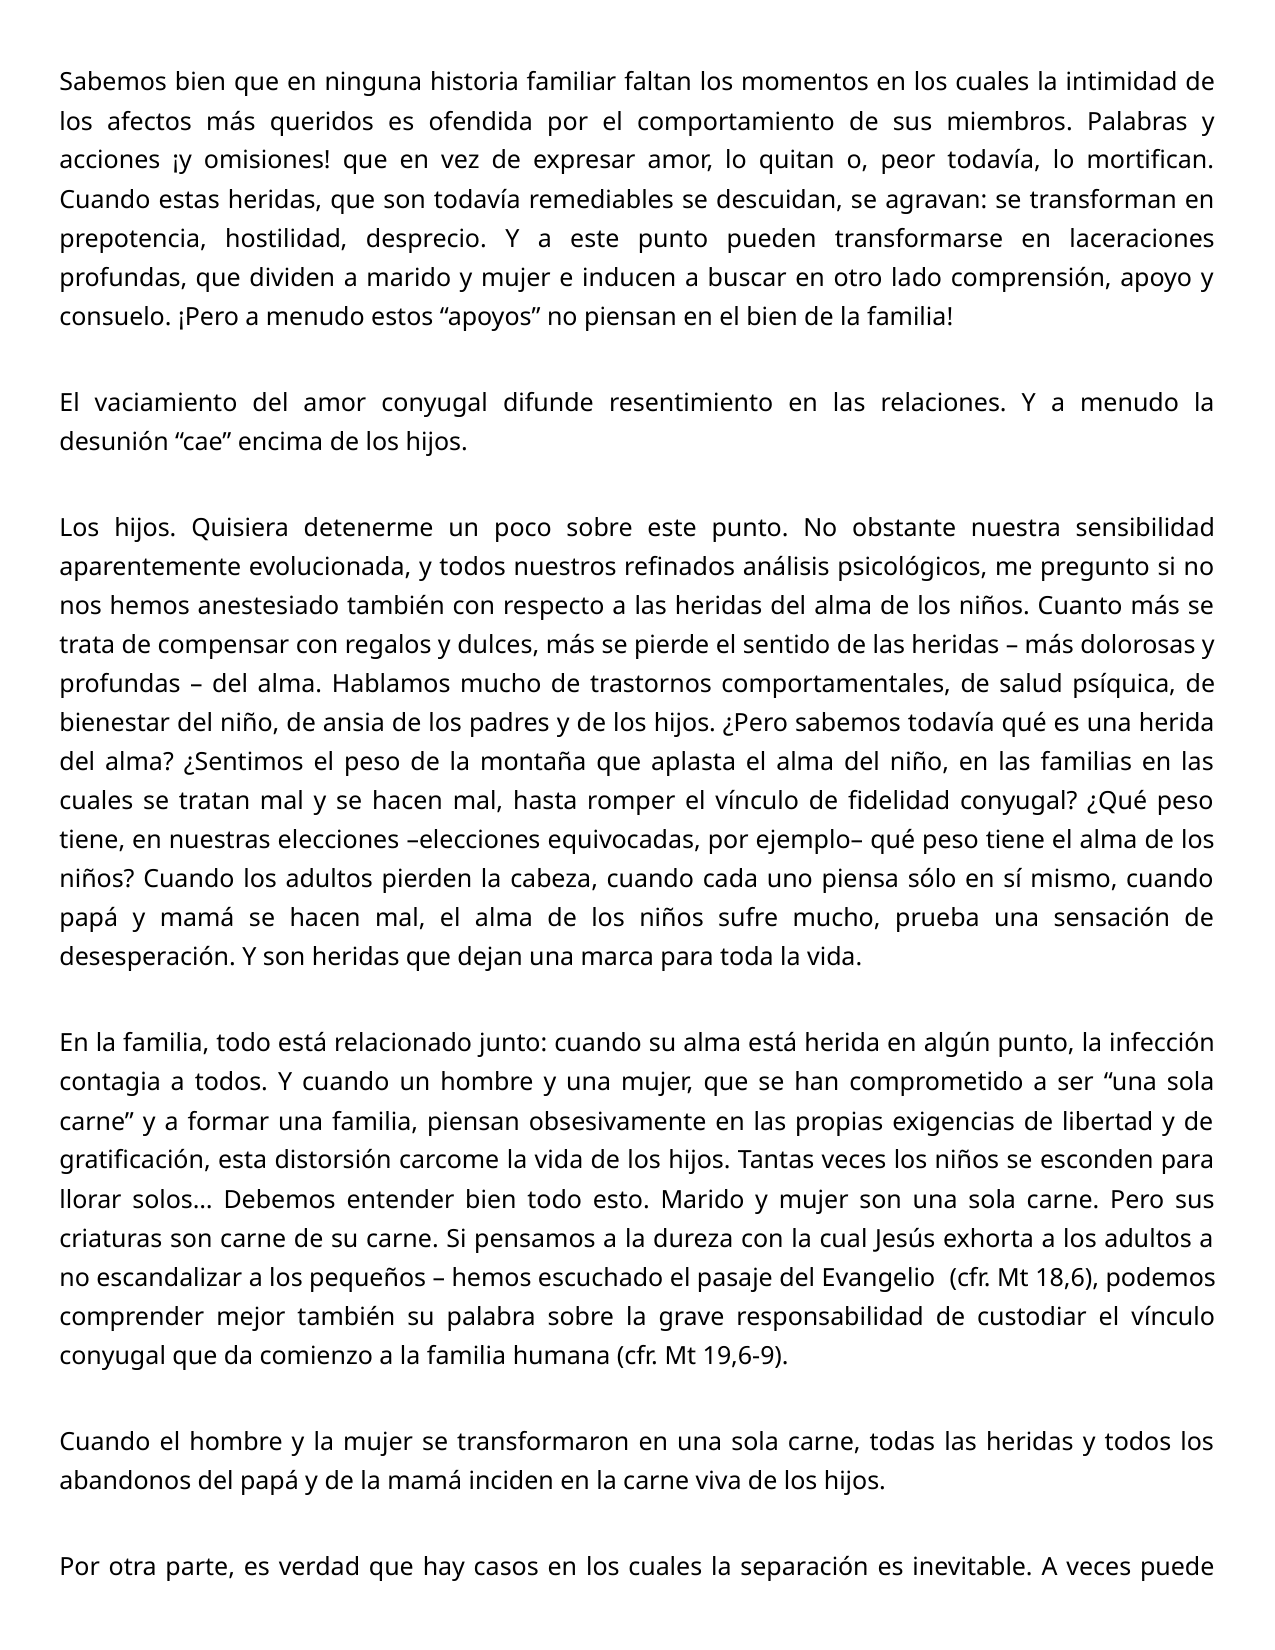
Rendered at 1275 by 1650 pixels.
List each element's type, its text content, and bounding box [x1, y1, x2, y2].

text El vaciamiento del amor conyugal difunde resentimiento en las relaciones. Y a menudo la desunión “cae” encima de los hijos. [59, 379, 1216, 457]
text En la familia, todo está relacionado junto: cuando su alma está herida en algún punto, la infección contagia a todos. Y cuando un hombre y una mujer, que se han comprometido a ser “una sola carne” y a formar una familia, piensan obsesivamente en las propias exigencias de libertad y de gratificación, esta distorsión carcome la vida de los hijos. Tantas veces los niños se esconden para llorar solos… Debemos entender bien todo esto. Marido y mujer son una sola carne. Pero sus criaturas son carne de su carne. Si pensamos a la dureza con la cual Jesús exhorta a los adultos a no escandalizar a los pequeños – hemos escuchado el pasaje del Evangelio (cfr. Mt 18,6), podemos comprender mejor también su palabra sobre la grave responsabilidad de custodiar el vínculo conyugal que da comienzo a la familia humana (cfr. Mt 19,6-9). [59, 1020, 1216, 1372]
text Los hijos. Quisiera detenerme un poco sobre este punto. No obstante nuestra sensibilidad aparentemente evolucionada, y todos nuestros refinados análisis psicológicos, me pregunto si no nos hemos anestesiado también con respecto a las heridas del alma de los niños. Cuanto más se trata de compensar con regalos y dulces, más se pierde el sentido de las heridas – más dolorosas y profundas – del alma. Hablamos mucho de trastornos comportamentales, de salud psíquica, de bienestar del niño, de ansia de los padres y de los hijos. ¿Pero sabemos todavía qué es una herida del alma? ¿Sentimos el peso de la montaña que aplasta el alma del niño, en las familias en las cuales se tratan mal y se hacen mal, hasta romper el vínculo de fidelidad conyugal? ¿Qué peso tiene, en nuestras elecciones –elecciones equivocadas, por ejemplo– qué peso tiene el alma de los niños? Cuando los adultos pierden la cabeza, cuando cada uno piensa sólo en sí mismo, cuando papá y mamá se hacen mal, el alma de los niños sufre mucho, prueba una sensación de desesperación. Y son heridas que dejan una marca para toda la vida. [59, 504, 1216, 973]
text Sabemos bien que en ninguna historia familiar faltan los momentos en los cuales la intimidad de los afectos más queridos es ofendida por el comportamiento de sus miembros. Palabras y acciones ¡y omisiones! que en vez de expresar amor, lo quitan o, peor todavía, lo mortifican. Cuando estas heridas, que son todavía remediables se descuidan, se agravan: se transforman en prepotencia, hostilidad, desprecio. Y a este punto pueden transformarse en laceraciones profundas, que dividen a marido y mujer e inducen a buscar en otro lado comprensión, apoyo y consuelo. ¡Pero a menudo estos “apoyos” no piensan en el bien de la familia! [59, 59, 1216, 332]
text Por otra parte, es verdad que hay casos en los cuales la separación es inevitable. A veces puede [59, 1543, 1216, 1582]
text Cuando el hombre y la mujer se transformaron en una sola carne, todas las heridas y todos los abandonos del papá y de la mamá inciden en la carne viva de los hijos. [59, 1418, 1216, 1497]
